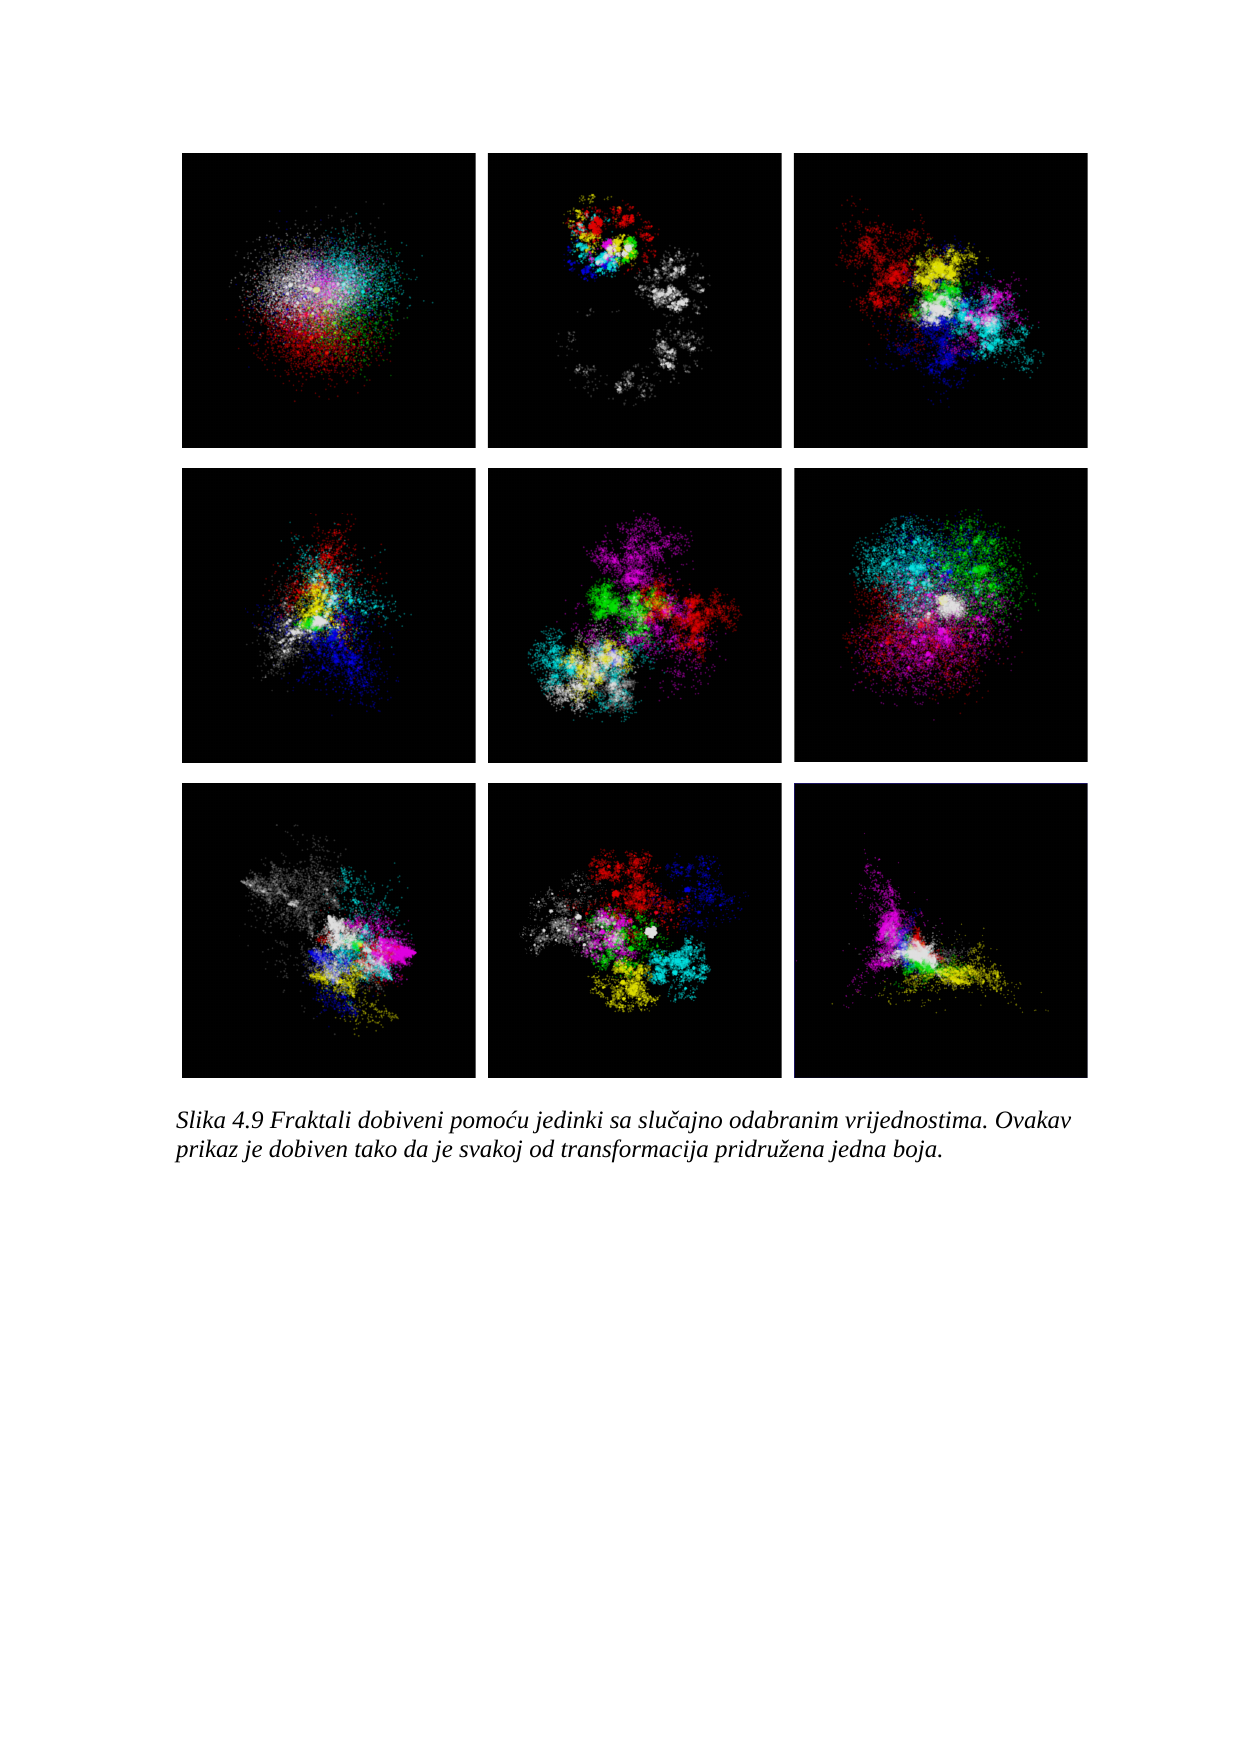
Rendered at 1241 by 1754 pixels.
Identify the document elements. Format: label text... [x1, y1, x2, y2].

picture [794, 783, 1088, 1078]
table_cell [176, 463, 482, 762]
table_cell [788, 778, 1094, 1077]
table_cell [482, 778, 788, 1077]
table_cell [176, 1078, 482, 1093]
table_cell [482, 1078, 788, 1093]
picture [794, 468, 1088, 762]
picture [793, 153, 1088, 448]
table_cell [482, 763, 788, 778]
picture [182, 153, 476, 448]
table_header [482, 154, 788, 463]
table_header [176, 154, 482, 463]
table_cell [482, 463, 788, 762]
table_cell [176, 778, 482, 1077]
table_header [788, 154, 1094, 463]
picture [488, 783, 782, 1078]
table_cell [788, 1078, 1094, 1093]
table_cell [176, 763, 482, 778]
picture [182, 783, 476, 1078]
table_header [176, 148, 482, 153]
picture [182, 468, 476, 763]
table_header [482, 148, 788, 153]
text Slika 4.9 Fraktali dobiveni pomoću jedinki sa slučajno odabranim vrijednostima. Ovakav prikaz je dobiven tako da je svakoj od transformacija pridružena jedna boja. [176, 1105, 1094, 1163]
table_cell [788, 463, 1094, 778]
picture [488, 468, 782, 763]
picture [487, 153, 782, 448]
table_header [788, 148, 1094, 153]
